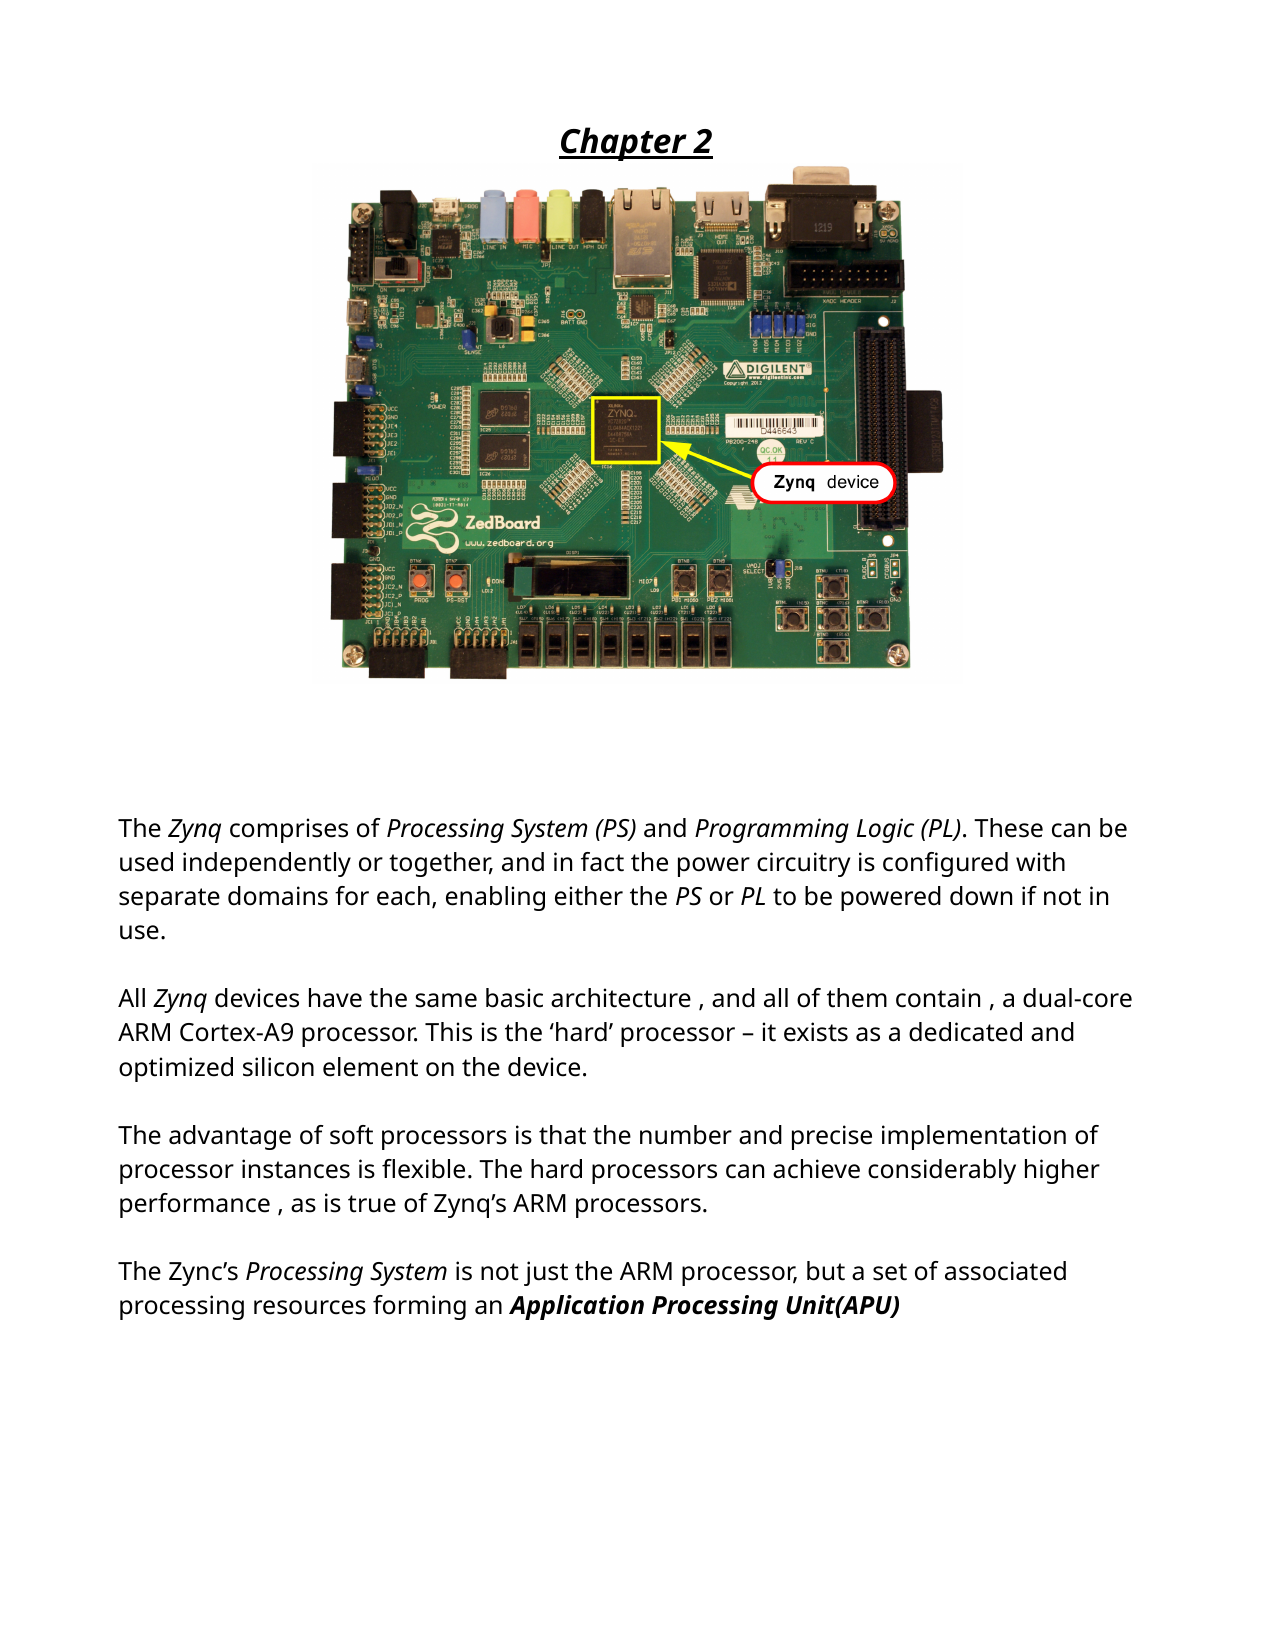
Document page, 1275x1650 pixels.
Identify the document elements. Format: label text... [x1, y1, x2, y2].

text The Zynq comprises of Processing System (PS) and Programming Logic (PL). These can be used independently or together, and in fact the power circuitry is configured with separate domains for each, enabling either the PS or PL to be powered down if not in use. [118, 811, 1157, 947]
text The advantage of soft processors is that the number and precise implementation of processor instances is flexible. The hard processors can achieve considerably higher performance , as is true of Zynq’s ARM processors. [118, 1117, 1157, 1219]
text The Zync’s Processing System is not just the ARM processor, but a set of associated processing resources forming an Application Processing Unit(APU) [118, 1253, 1157, 1322]
picture [311, 163, 964, 684]
text Chapter 2 [118, 118, 1157, 163]
text All Zynq devices have the same basic architecture , and all of them contain , a dual-core ARM Cortex-A9 processor. This is the ‘hard’ processor – it exists as a dedicated and optimized silicon element on the device. [118, 981, 1157, 1083]
